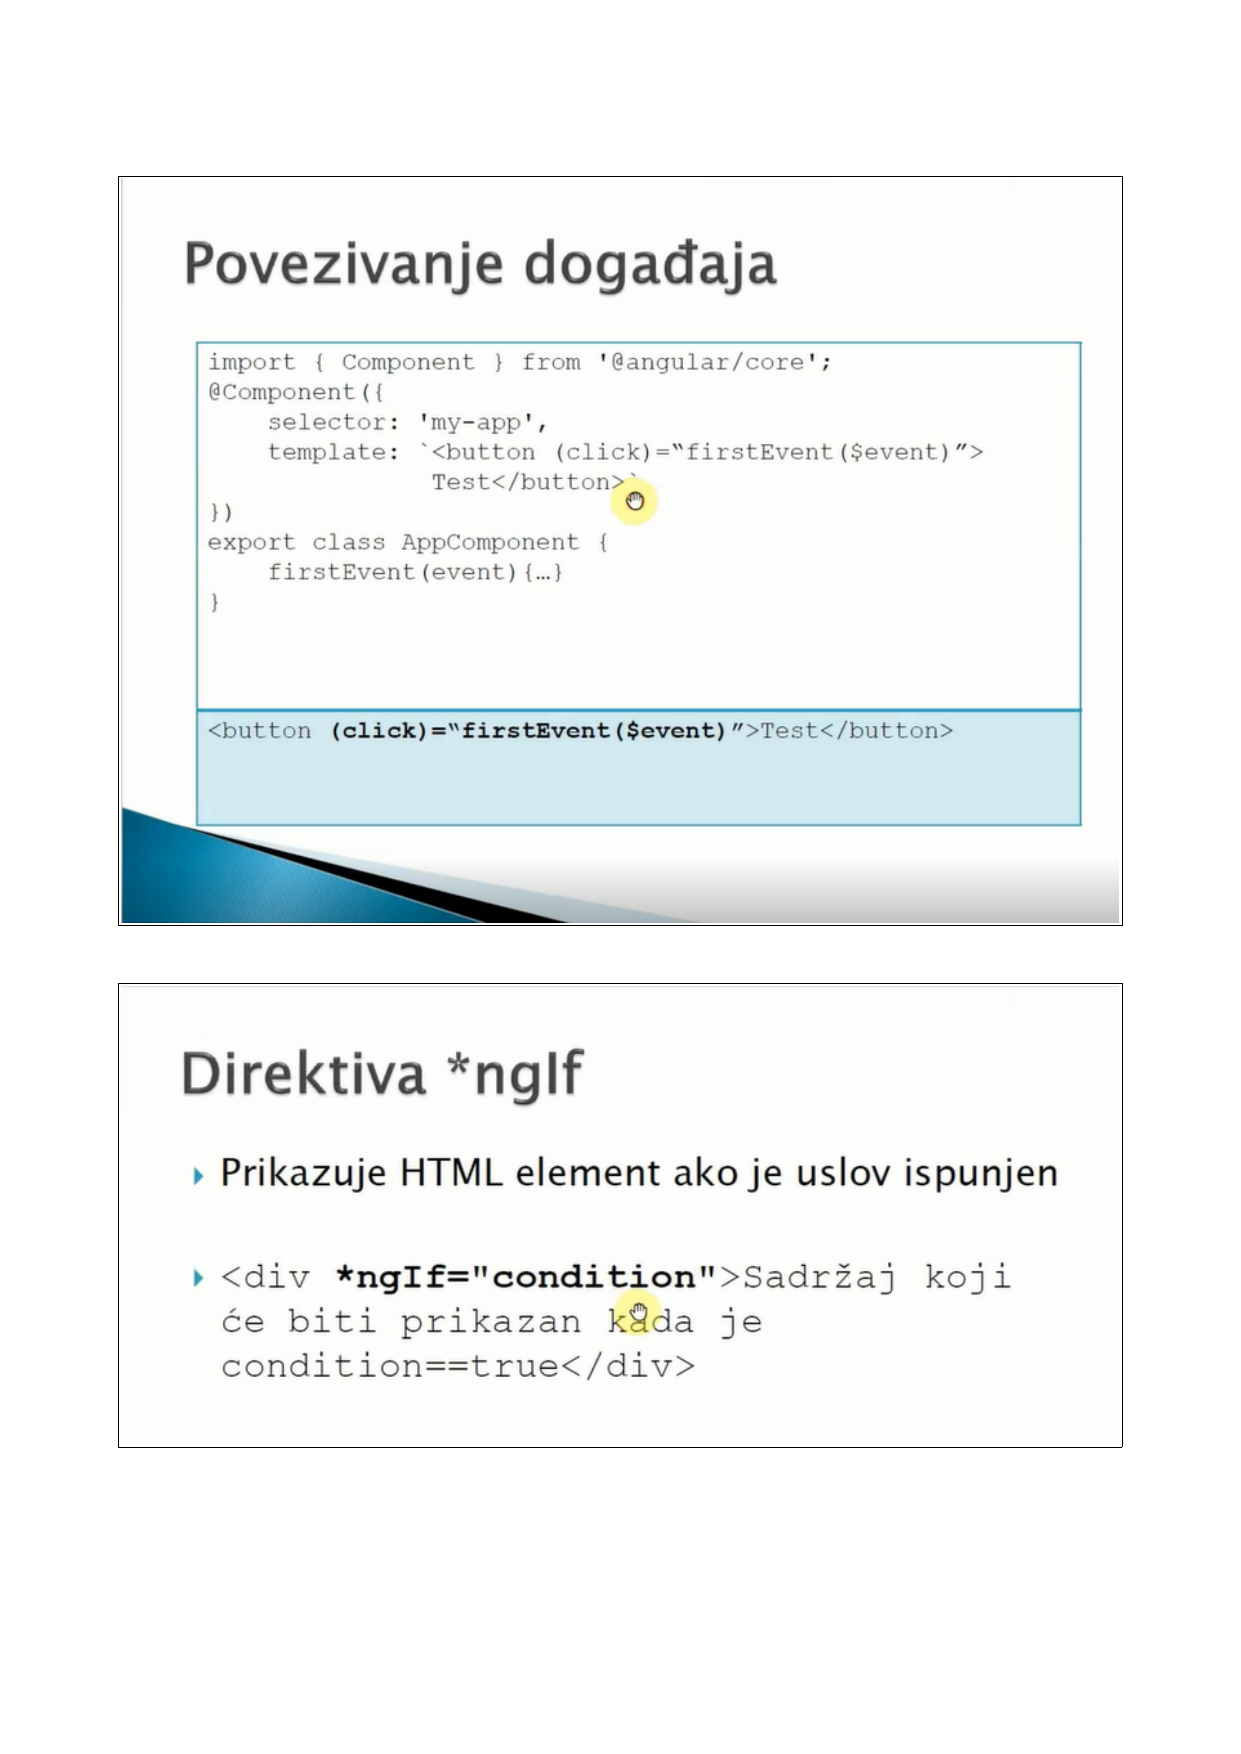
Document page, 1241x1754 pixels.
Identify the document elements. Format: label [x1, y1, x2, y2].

picture [121, 986, 1119, 1445]
picture [121, 178, 1119, 923]
